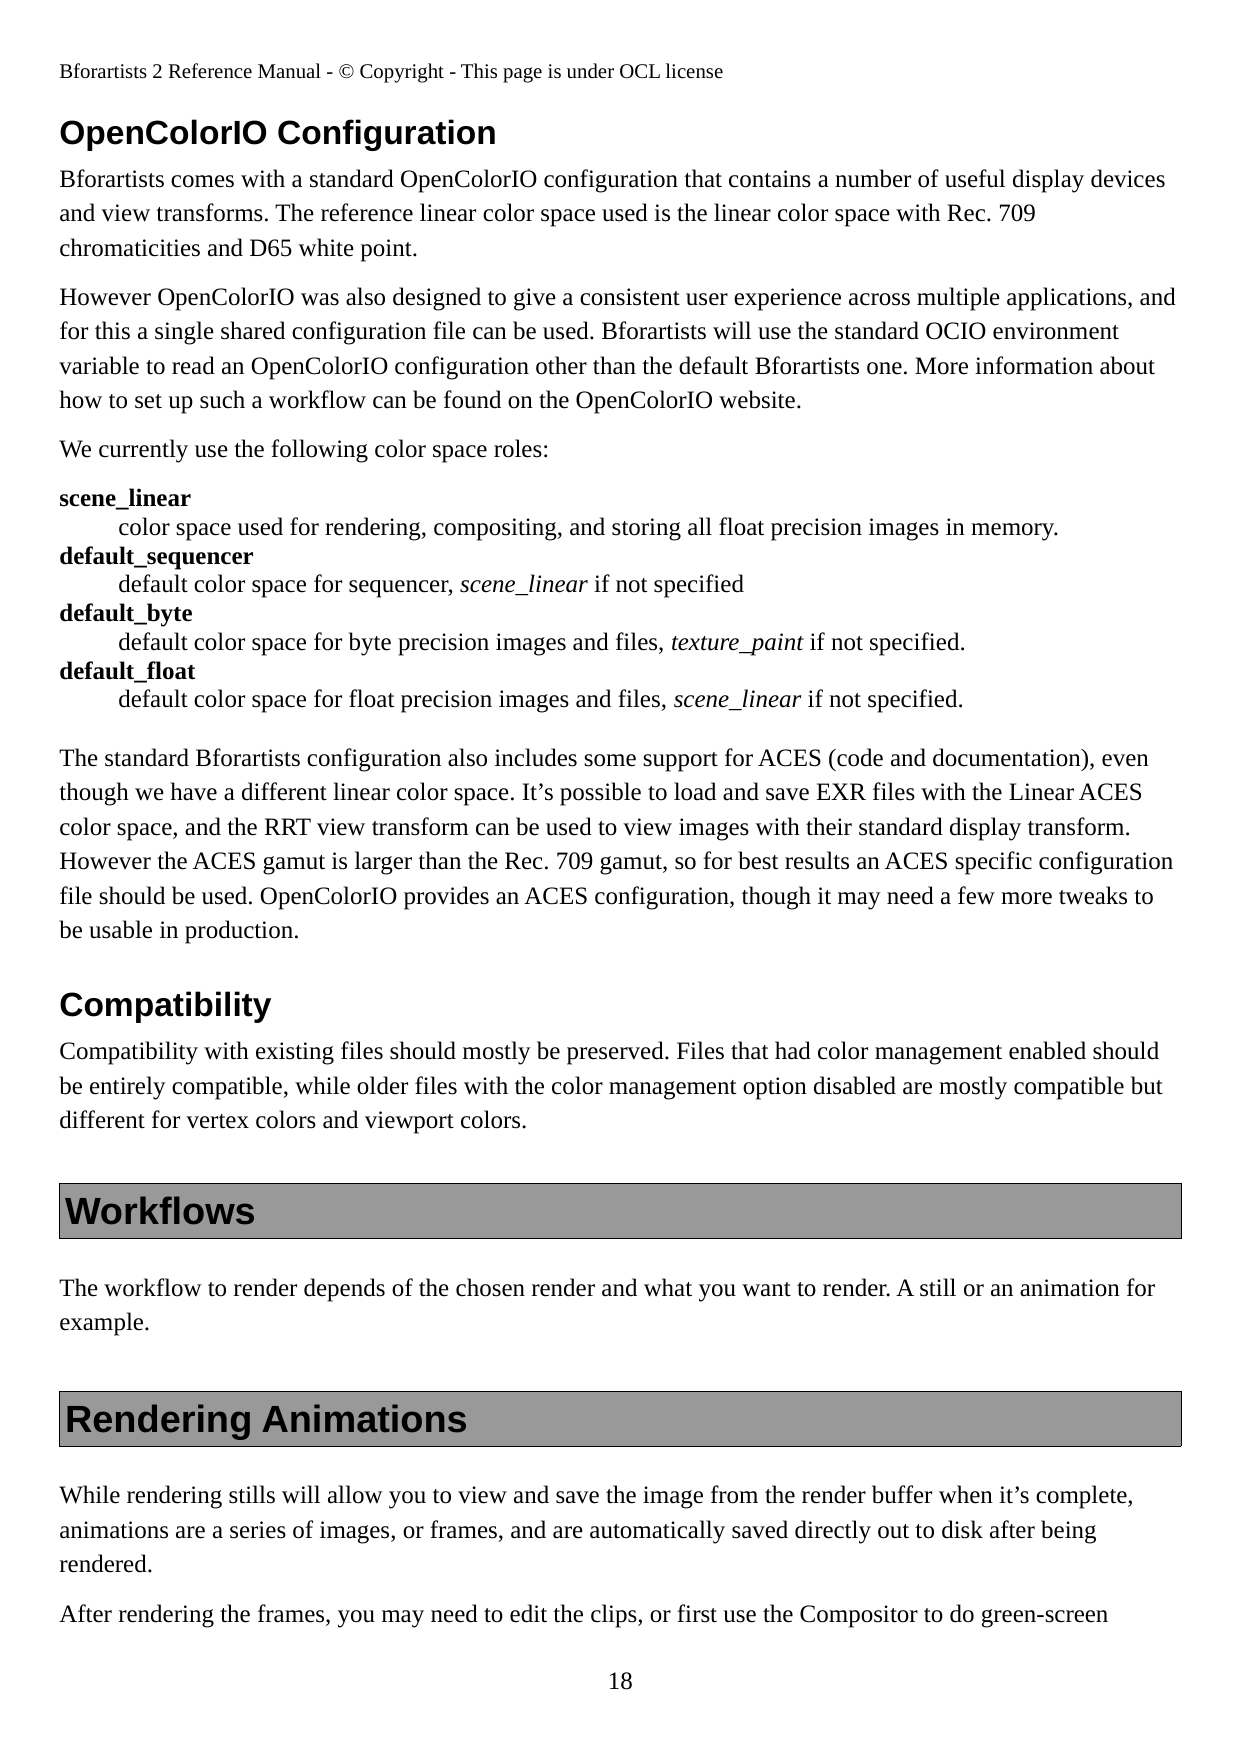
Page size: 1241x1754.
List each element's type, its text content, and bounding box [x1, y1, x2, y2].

subtitle Compatibility [59, 985, 1181, 1024]
text Compatibility with existing files should mostly be preserved. Files that had color management enabled should be entirely compatible, while older files with the color management option disabled are mostly compatible but different for vertex colors and viewport colors. [59, 1036, 1181, 1134]
list color space used for rendering, compositing, and storing all float precision images in memory. [118, 512, 1181, 541]
subtitle scene_linear [59, 483, 1181, 512]
text However OpenColorIO was also designed to give a consistent user experience across multiple applications, and for this a single shared configuration file can be used. Bforartists will use the standard OCIO environment variable to read an OpenColorIO configuration other than the default Bforartists one. More information about how to set up such a workflow can be found on the OpenColorIO website. [59, 282, 1181, 414]
text While rendering stills will allow you to view and save the image from the render buffer when it’s complete, animations are a series of images, or frames, and are automatically saved directly out to disk after being rendered. [59, 1481, 1181, 1578]
text We currently use the following color space roles: [59, 434, 1181, 463]
subtitle default_byte [59, 598, 1181, 627]
list default color space for sequencer, scene_linear if not specified [118, 569, 1181, 598]
text After rendering the frames, you may need to edit the clips, or first use the Compositor to do green-screen [59, 1599, 1181, 1627]
table_header Workflows [60, 1184, 1181, 1238]
subtitle default_float [59, 656, 1181, 684]
text The standard Bforartists configuration also includes some support for ACES (code and documentation), even though we have a different linear color space. It’s possible to load and save EXR files with the Linear ACES color space, and the RRT view transform can be used to view images with their standard display transform. However the ACES gamut is larger than the Rec. 709 gamut, so for best results an ACES specific configuration file should be used. OpenColorIO provides an ACES configuration, though it may need a few more tweaks to be usable in production. [59, 743, 1181, 944]
list default color space for byte precision images and files, texture_paint if not specified. [118, 627, 1181, 656]
subtitle OpenColorIO Configuration [59, 113, 1181, 151]
text The workflow to render depends of the chosen render and what you want to render. A still or an animation for example. [59, 1273, 1181, 1336]
subtitle default_sequencer [59, 541, 1181, 569]
list default color space for float precision images and files, scene_linear if not specified. [118, 684, 1181, 713]
text Bforartists comes with a standard OpenColorIO configuration that contains a number of useful display devices and view transforms. The reference linear color space used is the linear color space with Rec. 709 chromaticities and D65 white point. [59, 164, 1181, 261]
table_header Rendering Animations [60, 1392, 1181, 1446]
